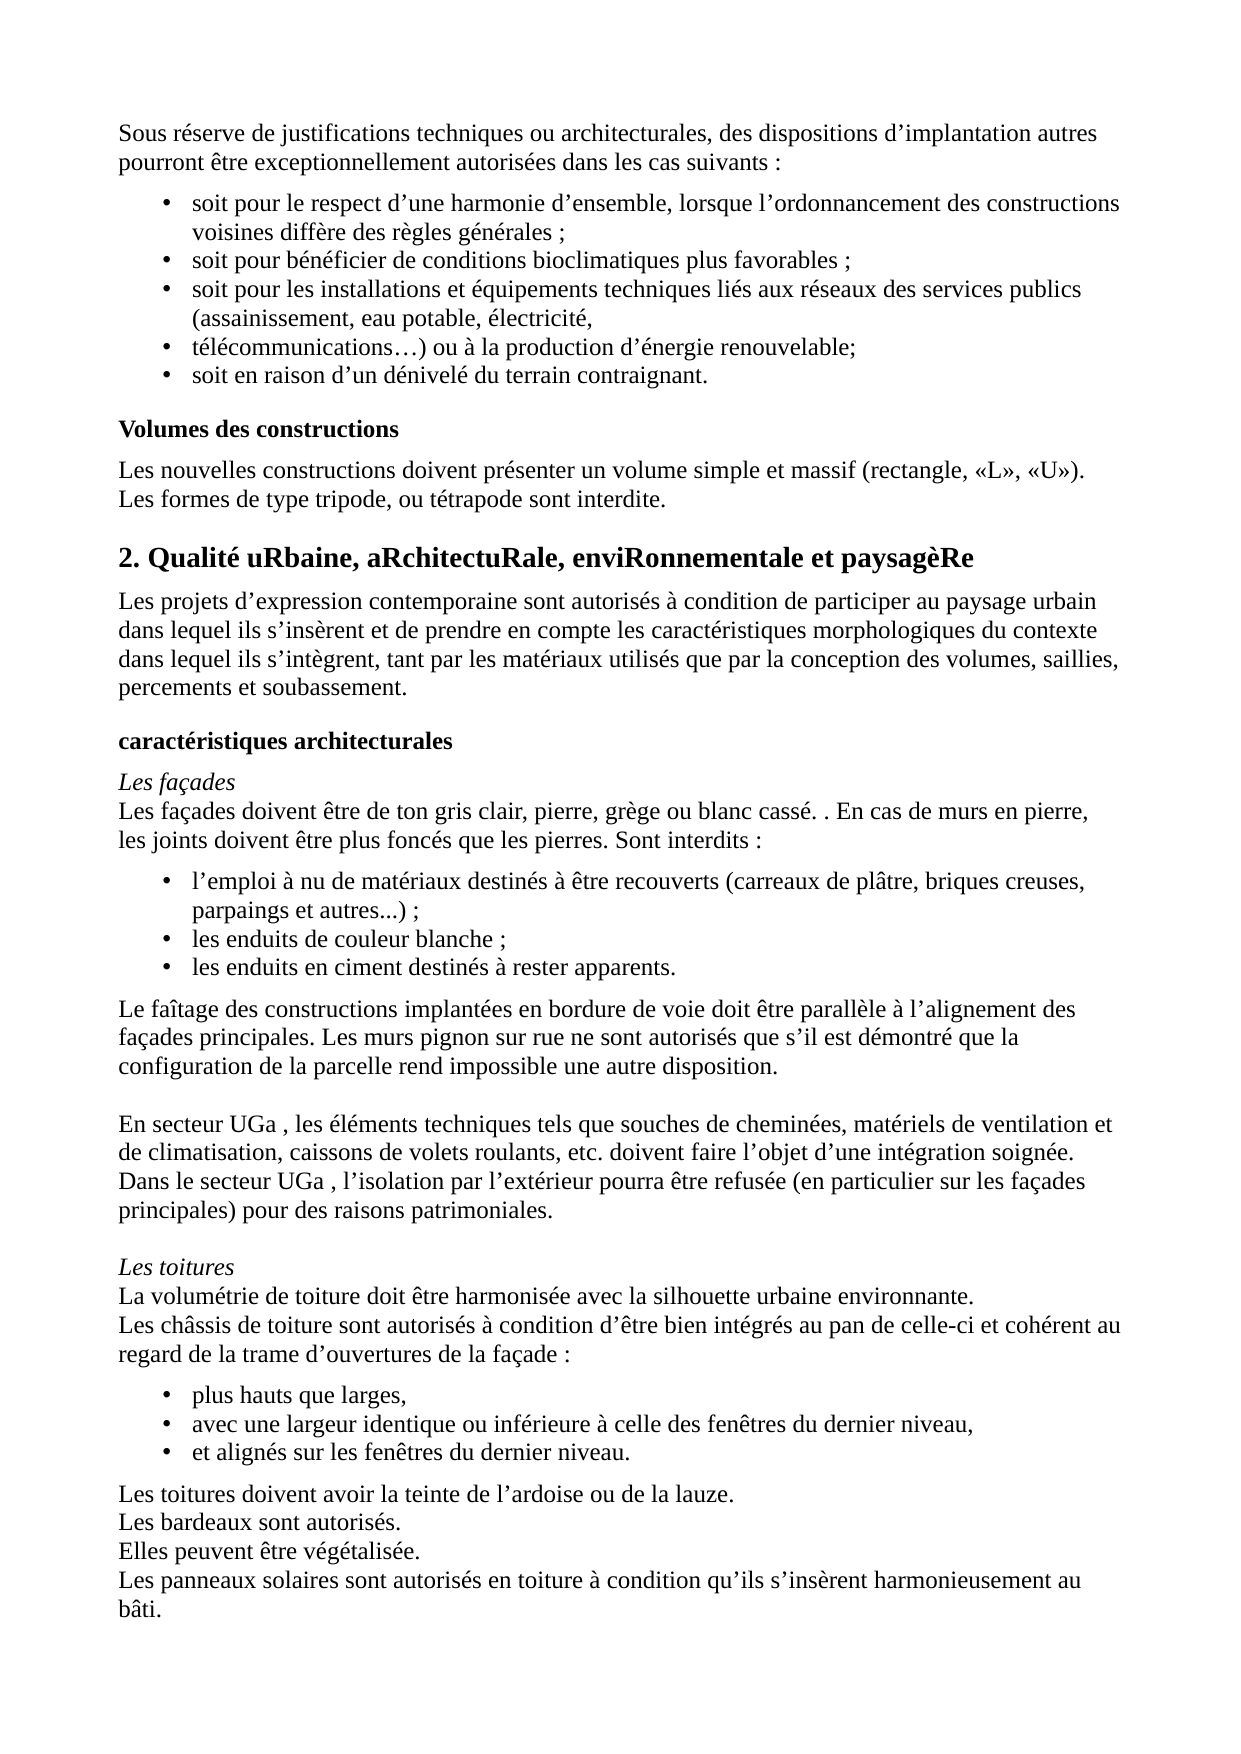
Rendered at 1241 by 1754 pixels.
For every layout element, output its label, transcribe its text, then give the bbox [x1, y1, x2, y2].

text Les façades [118, 767, 1122, 796]
list télécommunications…) ou à la production d’énergie renouvelable; [162, 332, 1122, 361]
text Le faîtage des constructions implantées en bordure de voie doit être parallèle à l’alignement des façades principales. Les murs pignon sur rue ne sont autorisés que s’il est démontré que la configuration de la parcelle rend impossible une autre disposition. [118, 994, 1122, 1080]
text Les bardeaux sont autorisés. [118, 1507, 1122, 1536]
list les enduits en ciment destinés à rester apparents. [162, 952, 1122, 981]
text Les nouvelles constructions doivent présenter un volume simple et massif (rectangle, «L», «U»). Les formes de type tripode, ou tétrapode sont interdite. [118, 456, 1122, 513]
text Elles peuvent être végétalisée. [118, 1536, 1122, 1565]
subtitle Volumes des constructions [118, 414, 1122, 443]
text Les façades doivent être de ton gris clair, pierre, grège ou blanc cassé. . En cas de murs en pierre, les joints doivent être plus foncés que les pierres. Sont interdits : [118, 796, 1122, 854]
text Dans le secteur UGa , l’isolation par l’extérieur pourra être refusée (en particulier sur les façades principales) pour des raisons patrimoniales. [118, 1166, 1122, 1224]
subtitle 2. Qualité uRbaine, aRchitectuRale, enviRonnementale et paysagèRe [118, 540, 1122, 574]
text Sous réserve de justifications techniques ou architecturales, des dispositions d’implantation autres pourront être exceptionnellement autorisées dans les cas suivants : [118, 118, 1122, 176]
list les enduits de couleur blanche ; [162, 924, 1122, 952]
text Les panneaux solaires sont autorisés en toiture à condition qu’ils s’insèrent harmonieusement au bâti. [118, 1565, 1122, 1622]
list et alignés sur les fenêtres du dernier niveau. [162, 1437, 1122, 1466]
list avec une largeur identique ou inférieure à celle des fenêtres du dernier niveau, [162, 1409, 1122, 1437]
text Les toitures doivent avoir la teinte de l’ardoise ou de la lauze. [118, 1479, 1122, 1507]
text Les toitures [118, 1252, 1122, 1281]
list soit pour le respect d’une harmonie d’ensemble, lorsque l’ordonnancement des constructions voisines diffère des règles générales ; [162, 188, 1122, 246]
text Les châssis de toiture sont autorisés à condition d’être bien intégrés au pan de celle-ci et cohérent au regard de la trame d’ouvertures de la façade : [118, 1310, 1122, 1367]
list soit en raison d’un dénivelé du terrain contraignant. [162, 361, 1122, 389]
list l’emploi à nu de matériaux destinés à être recouverts (carreaux de plâtre, briques creuses, parpaings et autres...) ; [162, 866, 1122, 924]
subtitle caractéristiques architecturales [118, 726, 1122, 755]
list soit pour bénéficier de conditions bioclimatiques plus favorables ; [162, 246, 1122, 274]
list plus hauts que larges, [162, 1380, 1122, 1409]
text En secteur UGa , les éléments techniques tels que souches de cheminées, matériels de ventilation et de climatisation, caissons de volets roulants, etc. doivent faire l’objet d’une intégration soignée. [118, 1109, 1122, 1166]
list soit pour les installations et équipements techniques liés aux réseaux des services publics (assainissement, eau potable, électricité, [162, 274, 1122, 332]
text La volumétrie de toiture doit être harmonisée avec la silhouette urbaine environnante. [118, 1281, 1122, 1310]
text Les projets d’expression contemporaine sont autorisés à condition de participer au paysage urbain dans lequel ils s’insèrent et de prendre en compte les caractéristiques morphologiques du contexte dans lequel ils s’intègrent, tant par les matériaux utilisés que par la conception des volumes, saillies, percements et soubassement. [118, 586, 1122, 701]
